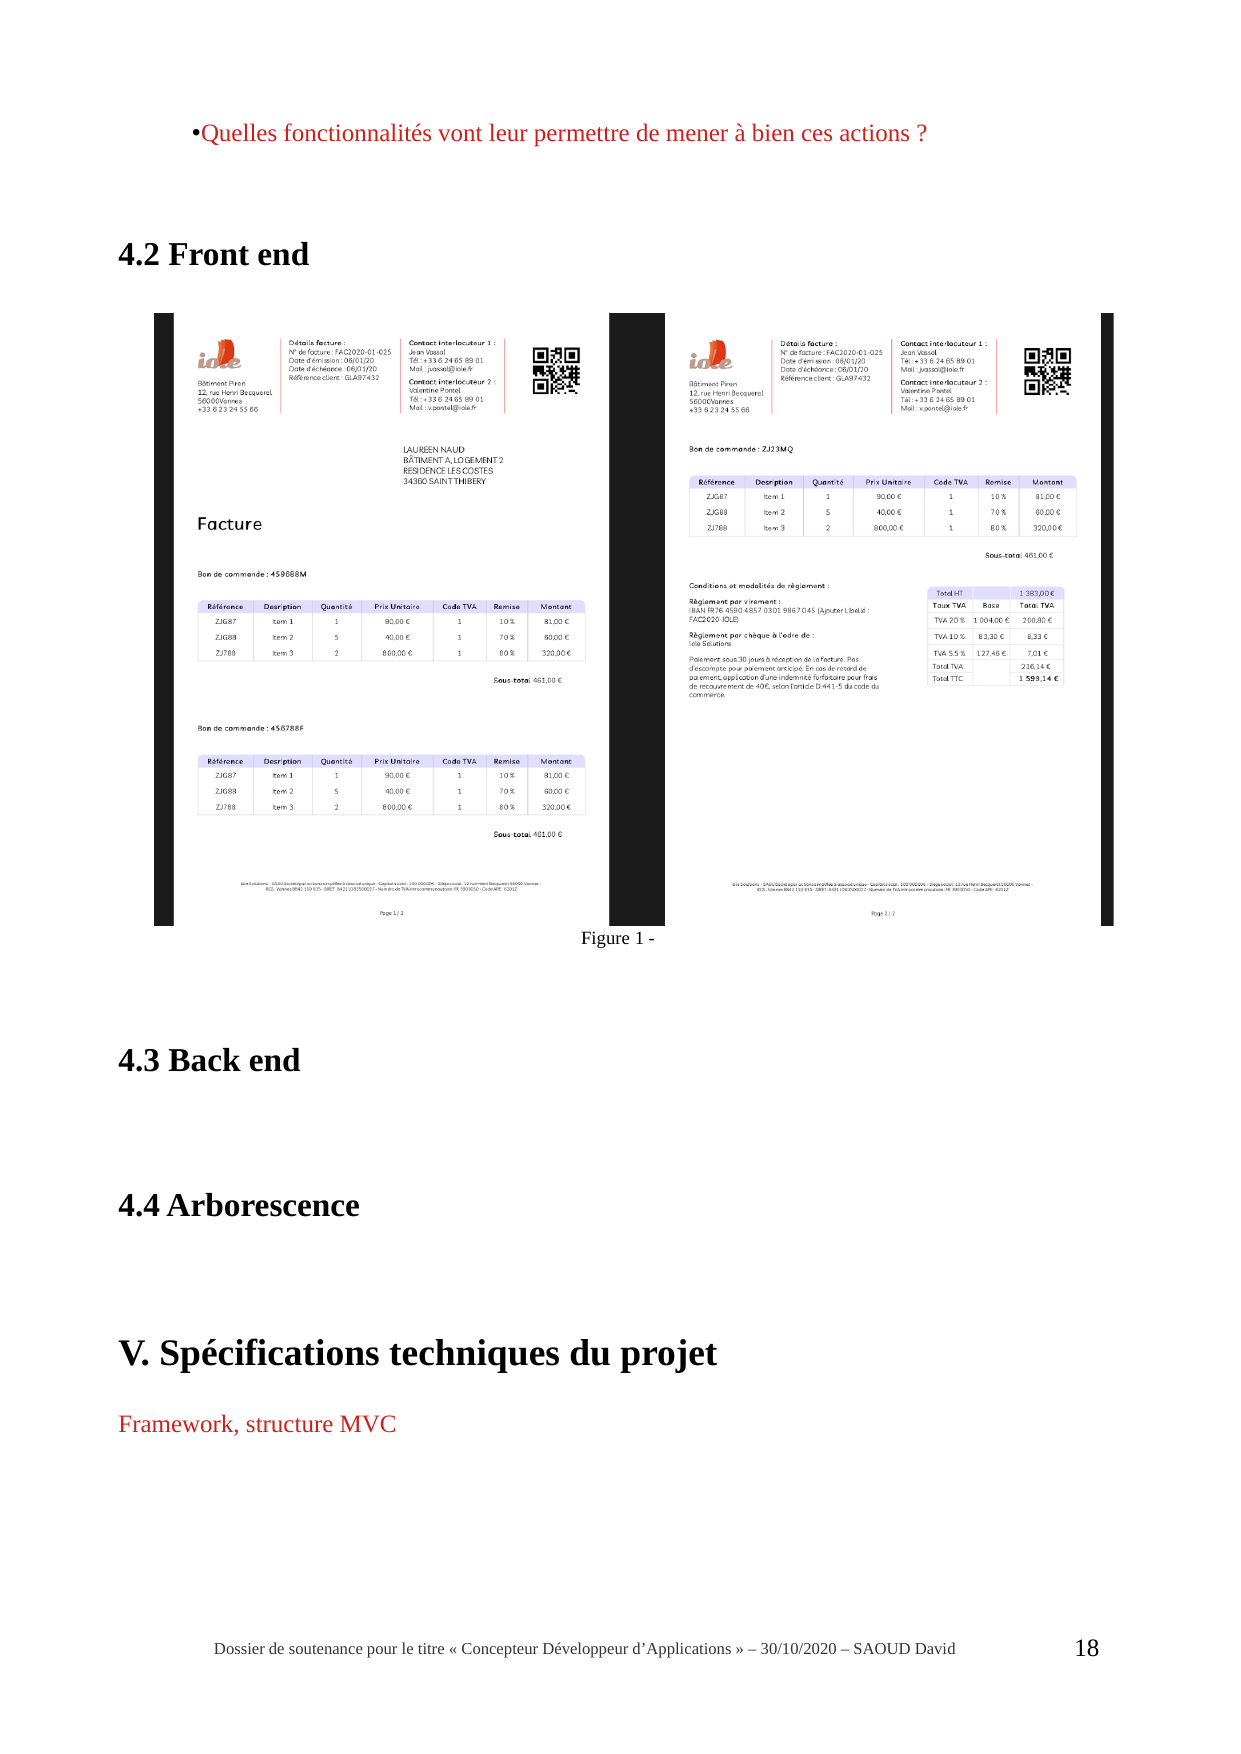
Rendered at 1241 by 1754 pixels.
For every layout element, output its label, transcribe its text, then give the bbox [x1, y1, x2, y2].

subtitle 4.3 Back end [118, 1040, 1122, 1078]
text Framework, structure MVC [118, 1409, 1122, 1438]
subtitle V. Spécifications techniques du projet [118, 1330, 1122, 1373]
list Quelles fonctionnalités vont leur permettre de mener à bien ces actions ? [118, 118, 1122, 147]
text Figure 1 - [140, 319, 1100, 948]
subtitle 4.4 Arborescence [118, 1185, 1122, 1223]
subtitle 4.2 Front end [118, 234, 1122, 272]
